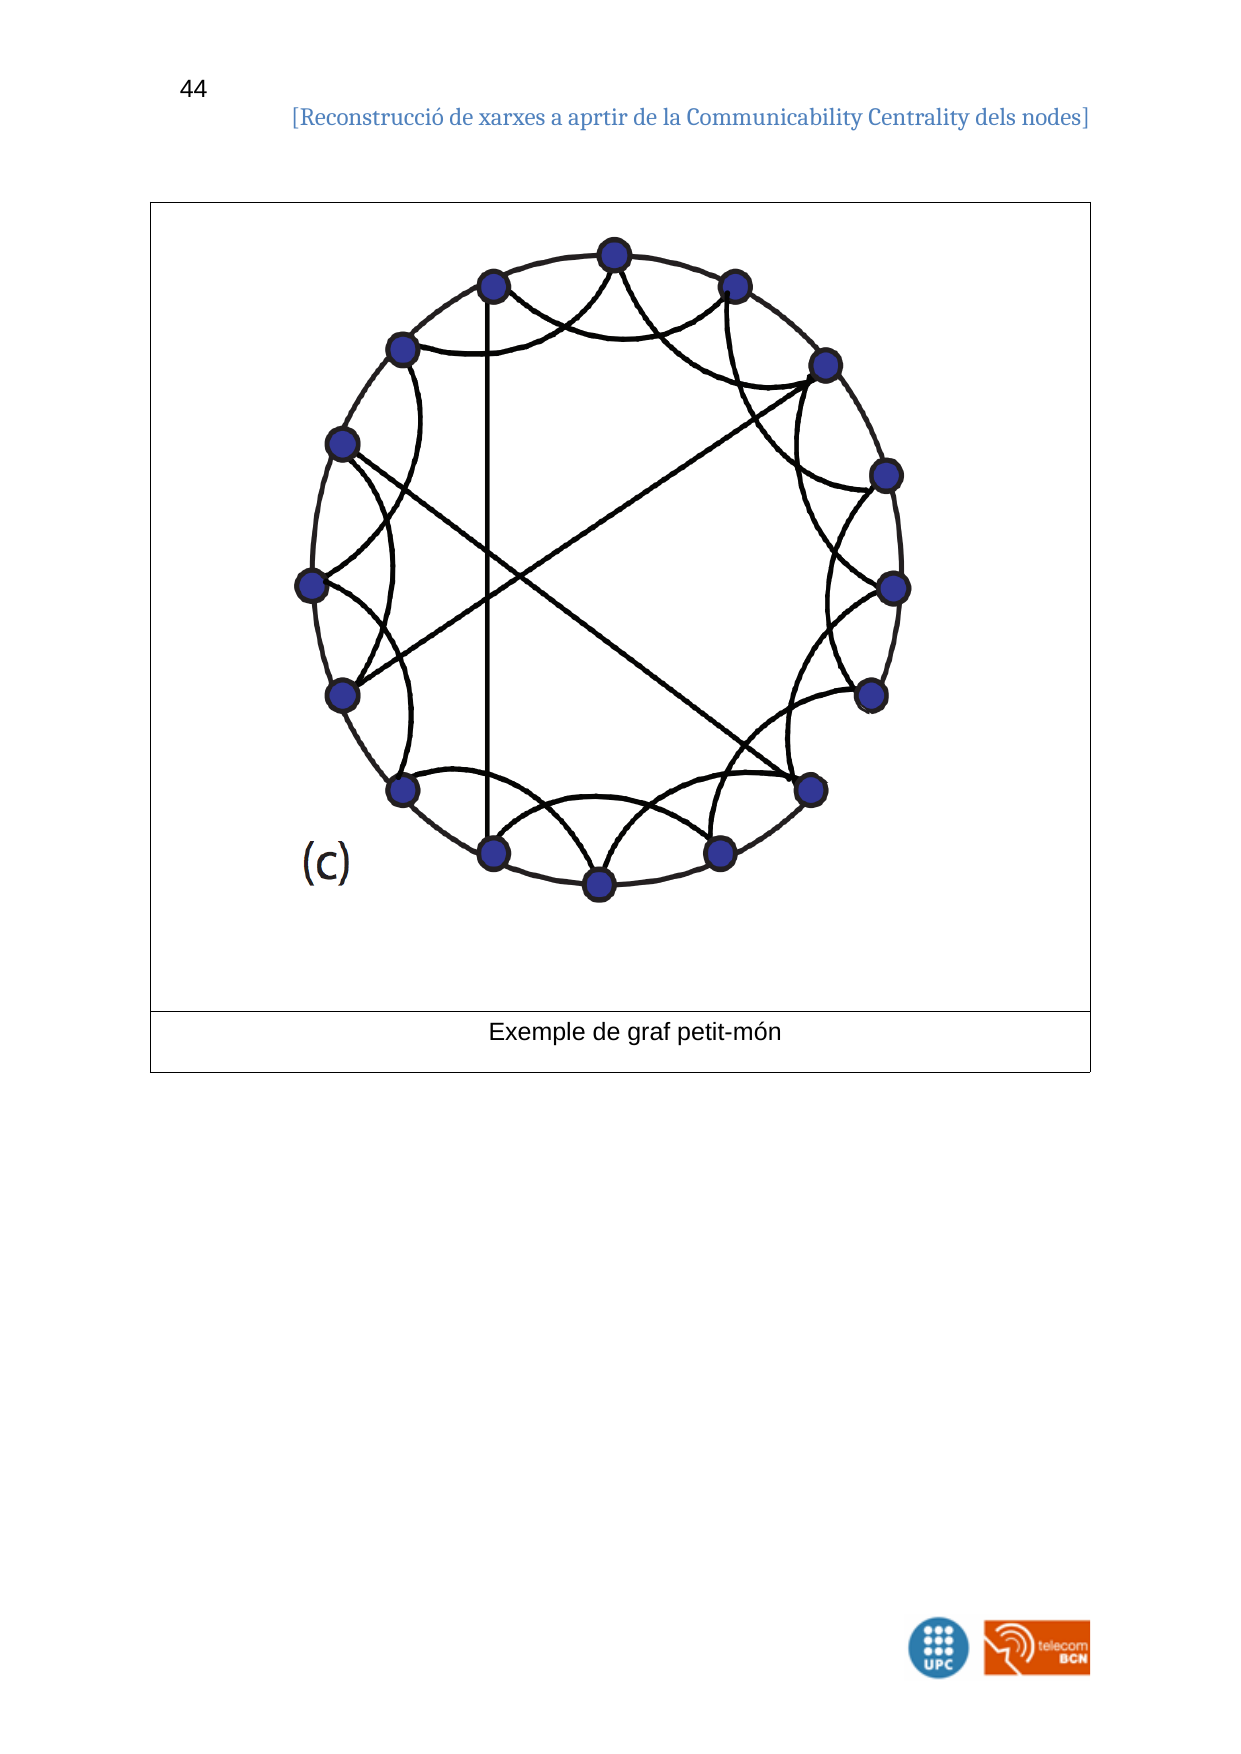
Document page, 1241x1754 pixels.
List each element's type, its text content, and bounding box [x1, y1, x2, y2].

picture [904, 1614, 1091, 1681]
table_header [151, 203, 1090, 207]
table_header [151, 208, 1090, 1011]
table_cell Exemple de graf petit-món [151, 1012, 1090, 1072]
picture [274, 207, 967, 951]
